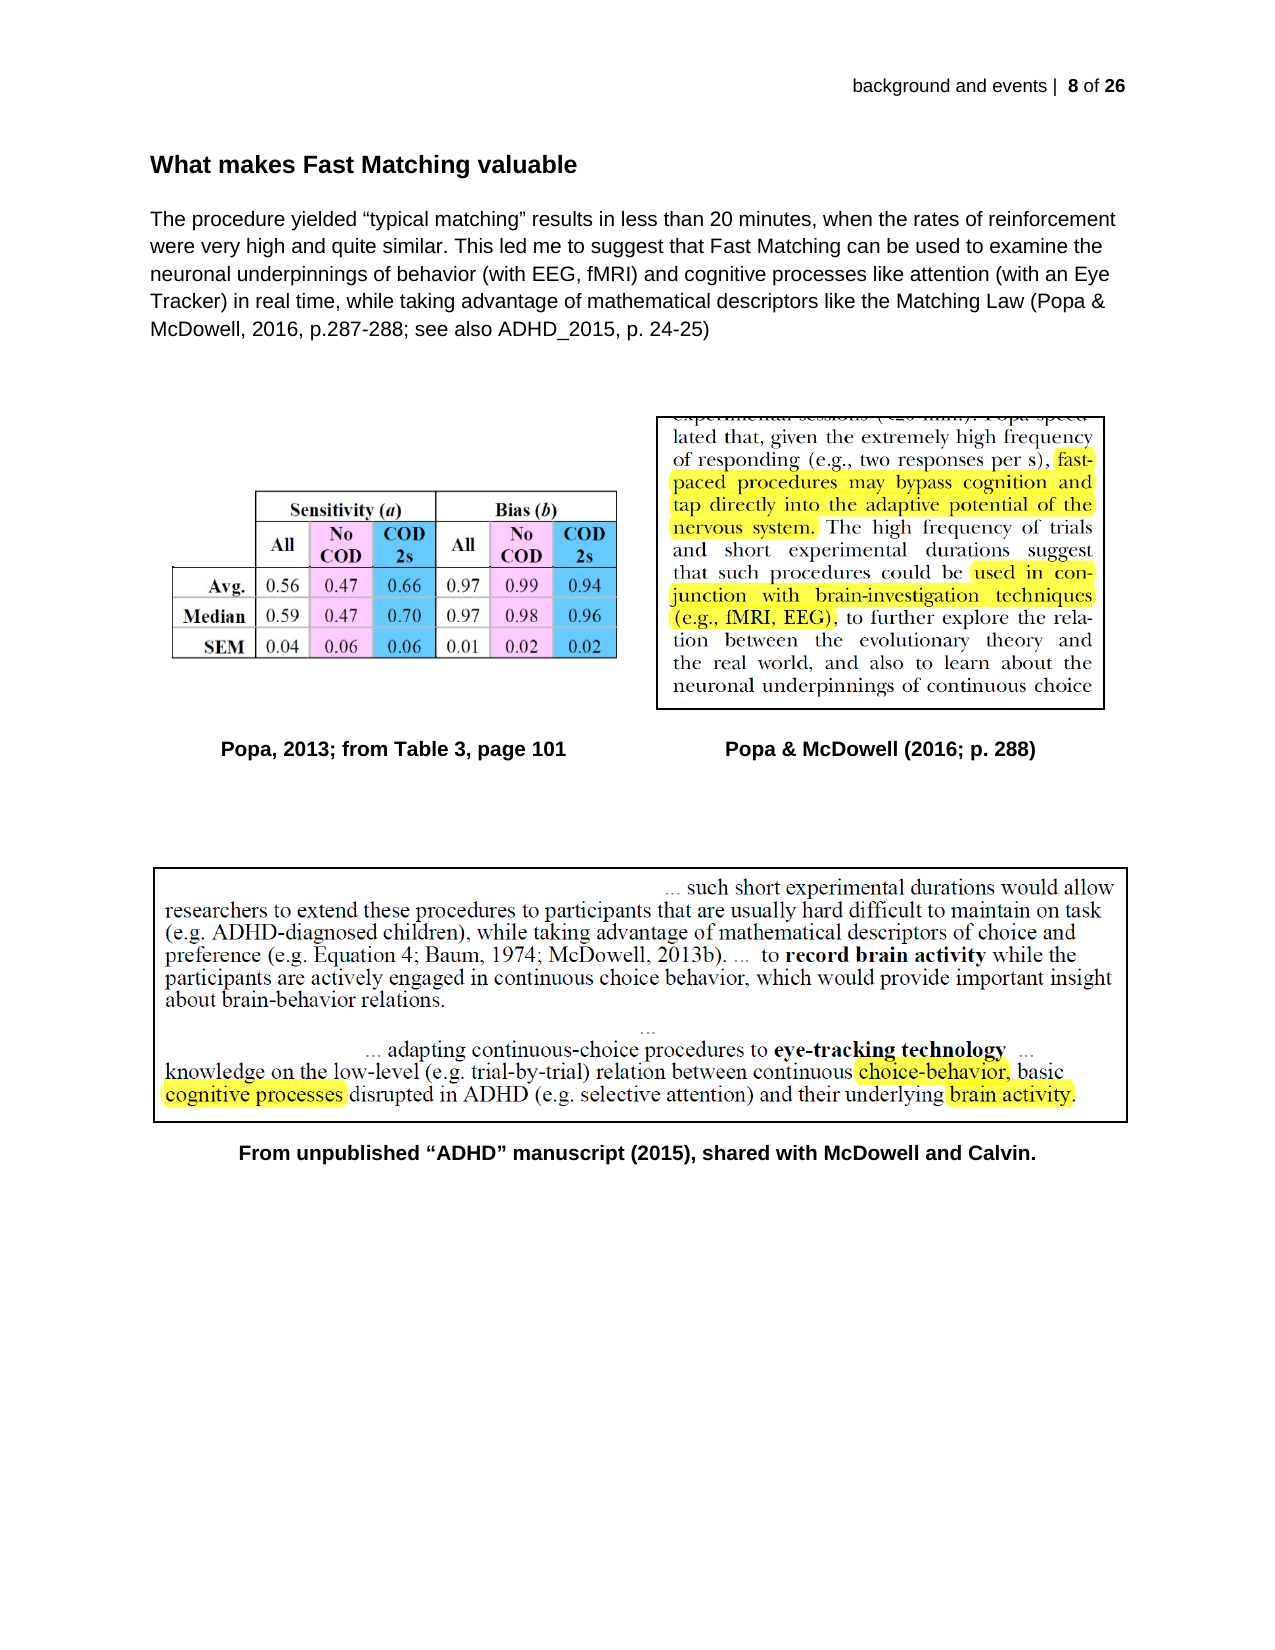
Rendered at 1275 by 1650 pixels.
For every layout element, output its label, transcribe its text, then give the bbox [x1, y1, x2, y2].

table_header [637, 413, 1124, 737]
table_header [150, 413, 637, 737]
text What makes Fast Matching valuable [150, 150, 1125, 179]
picture [658, 418, 1103, 708]
text From unpublished “ADHD” manuscript (2015), shared with McDowell and Calvin. [150, 1141, 1125, 1164]
picture [168, 488, 619, 661]
picture [155, 869, 1126, 1121]
table_cell Popa, 2013; from Table 3, page 101 [150, 737, 637, 761]
text The procedure yielded “typical matching” results in less than 20 minutes, when the rates of reinforcement were very high and quite similar. This led me to suggest that Fast Matching can be used to examine the neuronal underpinnings of behavior (with EEG, fMRI) and cognitive processes like attention (with an Eye Tracker) in real time, while taking advantage of mathematical descriptors like the Matching Law (Popa & McDowell, 2016, p.287-288; see also ADHD_2015, p. 24-25) [150, 207, 1125, 341]
table_cell Popa & McDowell (2016; p. 288) [637, 737, 1124, 761]
